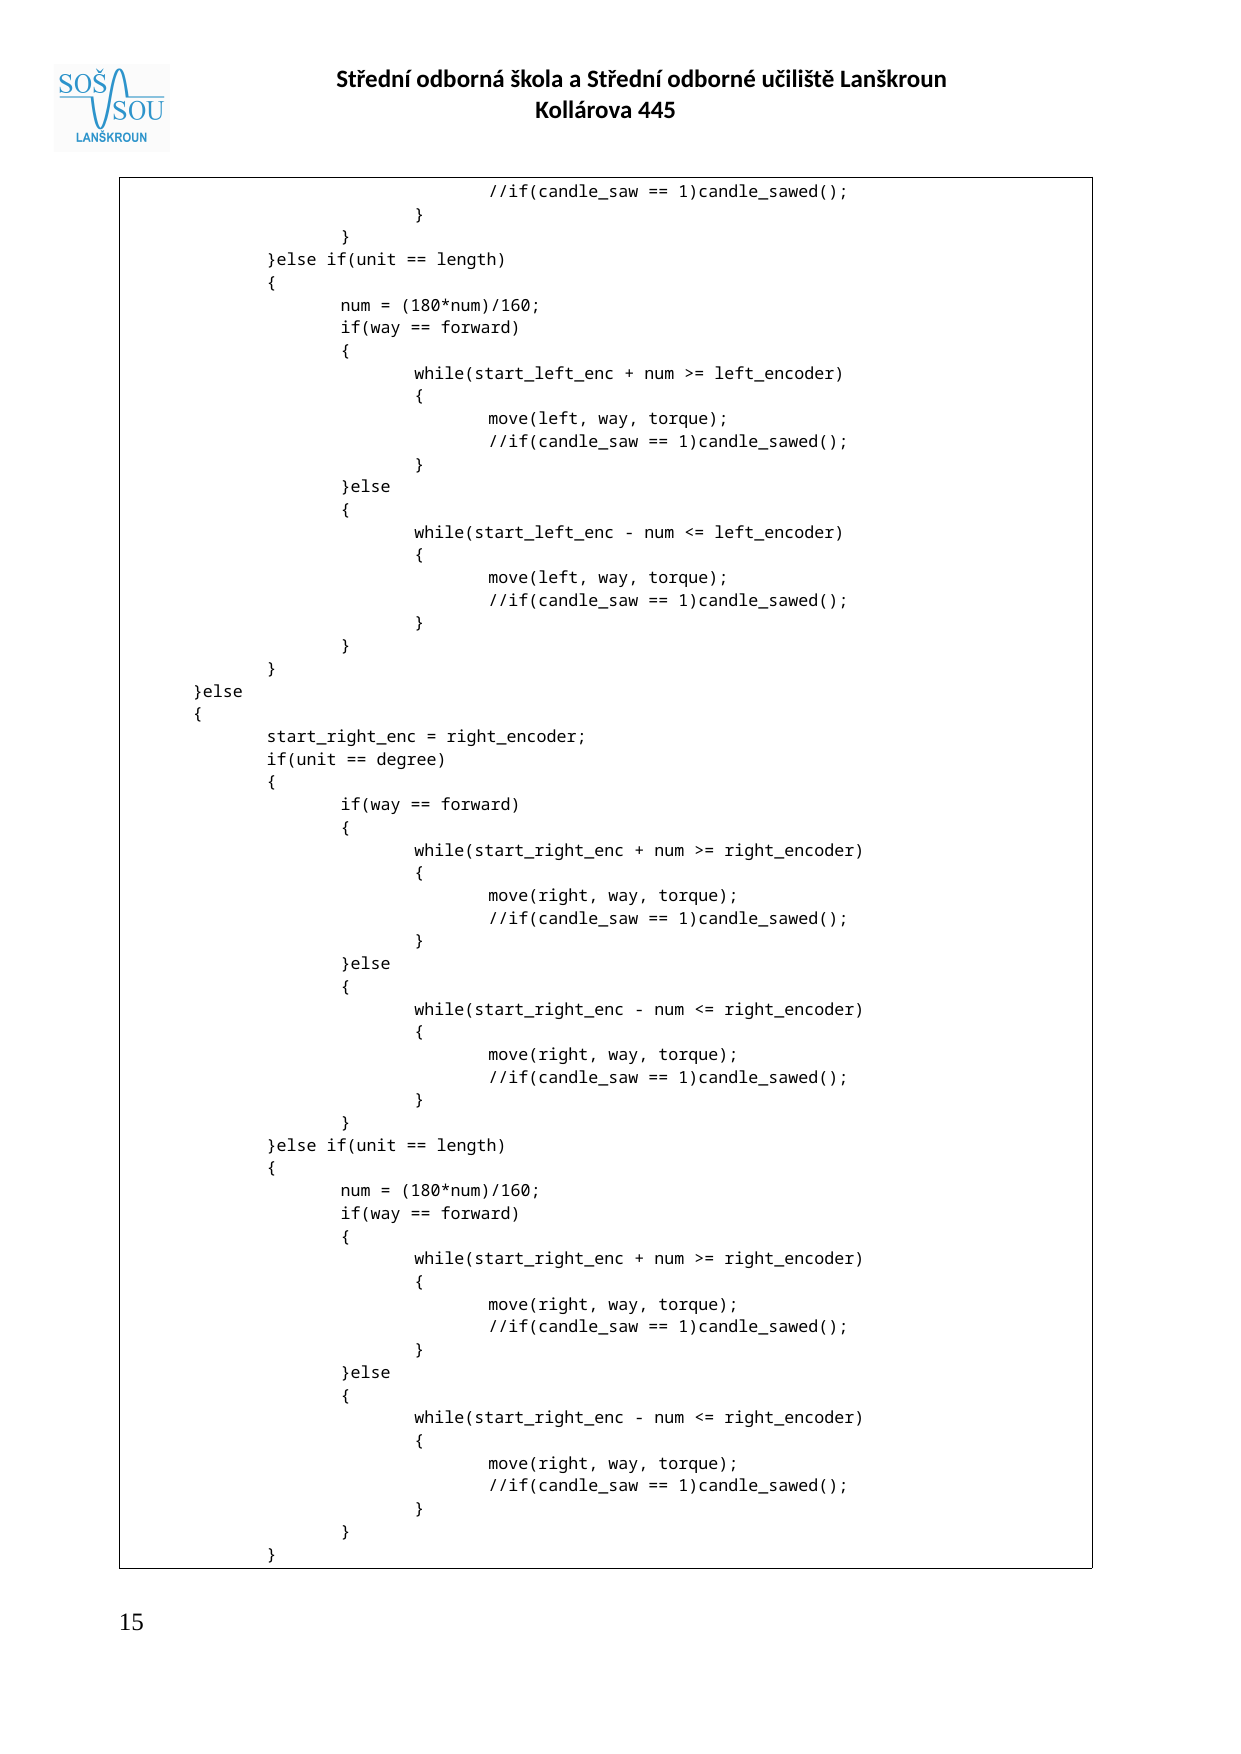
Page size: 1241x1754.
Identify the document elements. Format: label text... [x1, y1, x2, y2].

text move(right, way, torque); [120, 881, 1092, 903]
text }else [120, 676, 1092, 699]
text { [120, 971, 1092, 994]
text } [120, 199, 1092, 222]
text //if(candle_saw == 1)candle_sawed(); [120, 178, 1092, 199]
text }else [120, 1357, 1092, 1380]
text { [120, 494, 1092, 517]
text //if(candle_saw == 1)candle_sawed(); [120, 426, 1092, 449]
text { [120, 1267, 1092, 1289]
text num = (180*num)/160; [120, 1176, 1092, 1198]
text if(unit == degree) [120, 744, 1092, 767]
text move(right, way, torque); [120, 1039, 1092, 1062]
text //if(candle_saw == 1)candle_sawed(); [120, 903, 1092, 926]
text { [120, 699, 1092, 722]
text //if(candle_saw == 1)candle_sawed(); [120, 1062, 1092, 1085]
text } [120, 926, 1092, 949]
text } [120, 1539, 1092, 1568]
text } [120, 608, 1092, 631]
text while(start_right_enc + num >= right_encoder) [120, 835, 1092, 858]
text move(right, way, torque); [120, 1289, 1092, 1312]
text }else [120, 472, 1092, 494]
text }else if(unit == length) [120, 245, 1092, 267]
text //if(candle_saw == 1)candle_sawed(); [120, 1312, 1092, 1335]
text }else [120, 949, 1092, 971]
text move(left, way, torque); [120, 404, 1092, 426]
text num = (180*num)/160; [120, 290, 1092, 313]
text { [120, 812, 1092, 835]
text } [120, 1108, 1092, 1130]
text { [120, 336, 1092, 358]
text //if(candle_saw == 1)candle_sawed(); [120, 1471, 1092, 1494]
text } [120, 1335, 1092, 1357]
text //if(candle_saw == 1)candle_sawed(); [120, 585, 1092, 608]
text if(way == forward) [120, 1198, 1092, 1221]
text while(start_right_enc - num <= right_encoder) [120, 994, 1092, 1017]
text } [120, 449, 1092, 472]
text while(start_left_enc - num <= left_encoder) [120, 517, 1092, 540]
text } [120, 1516, 1092, 1539]
text } [120, 1494, 1092, 1516]
text { [120, 858, 1092, 881]
picture [53, 64, 170, 152]
text { [120, 267, 1092, 290]
text } [120, 653, 1092, 676]
text { [120, 1426, 1092, 1448]
text while(start_right_enc - num <= right_encoder) [120, 1403, 1092, 1426]
text move(right, way, torque); [120, 1448, 1092, 1471]
text { [120, 1221, 1092, 1244]
text { [120, 381, 1092, 404]
text while(start_right_enc + num >= right_encoder) [120, 1244, 1092, 1267]
text { [120, 1380, 1092, 1403]
text } [120, 631, 1092, 653]
text if(way == forward) [120, 790, 1092, 812]
text { [120, 767, 1092, 790]
text move(left, way, torque); [120, 563, 1092, 585]
text } [120, 1085, 1092, 1108]
text while(start_left_enc + num >= left_encoder) [120, 358, 1092, 381]
text if(way == forward) [120, 313, 1092, 336]
text { [120, 1153, 1092, 1176]
text } [120, 222, 1092, 245]
text }else if(unit == length) [120, 1130, 1092, 1153]
text { [120, 540, 1092, 563]
text start_right_enc = right_encoder; [120, 722, 1092, 744]
text { [120, 1017, 1092, 1039]
